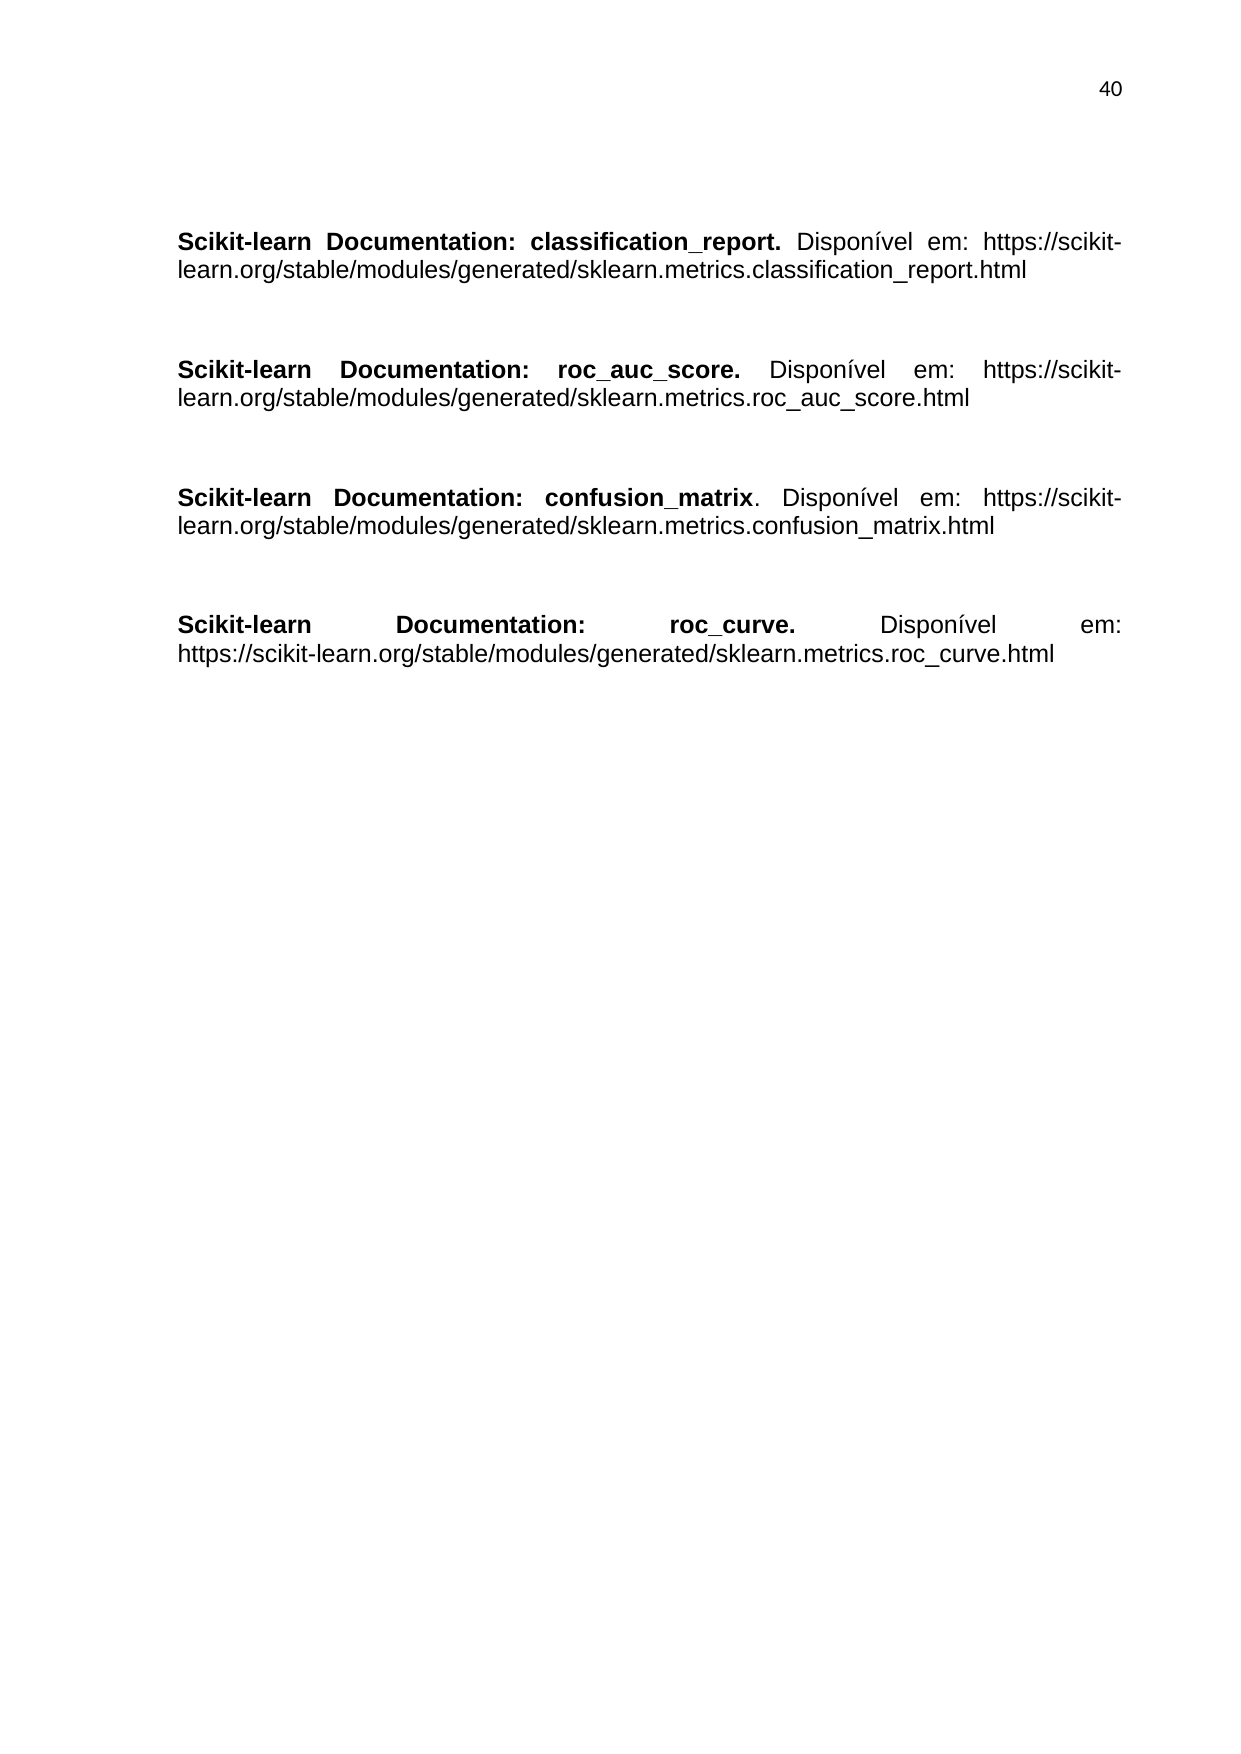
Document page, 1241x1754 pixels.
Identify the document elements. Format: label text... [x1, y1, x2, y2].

text Scikit-learn Documentation: confusion_matrix. Disponível em: https://scikit-learn.org/stable/modules/generated/sklearn.metrics.confusion_matrix.html [177, 483, 1122, 540]
text Scikit-learn Documentation: roc_auc_score. Disponível em: https://scikit-learn.org/stable/modules/generated/sklearn.metrics.roc_auc_score.html [177, 355, 1122, 412]
text Scikit-learn Documentation: classification_report. Disponível em: https://scikit-learn.org/stable/modules/generated/sklearn.metrics.classification_report.html [177, 227, 1122, 284]
text Scikit-learn Documentation: roc_curve. Disponível em: https://scikit-learn.org/stable/modules/generated/sklearn.metrics.roc_curve.html [177, 611, 1122, 668]
